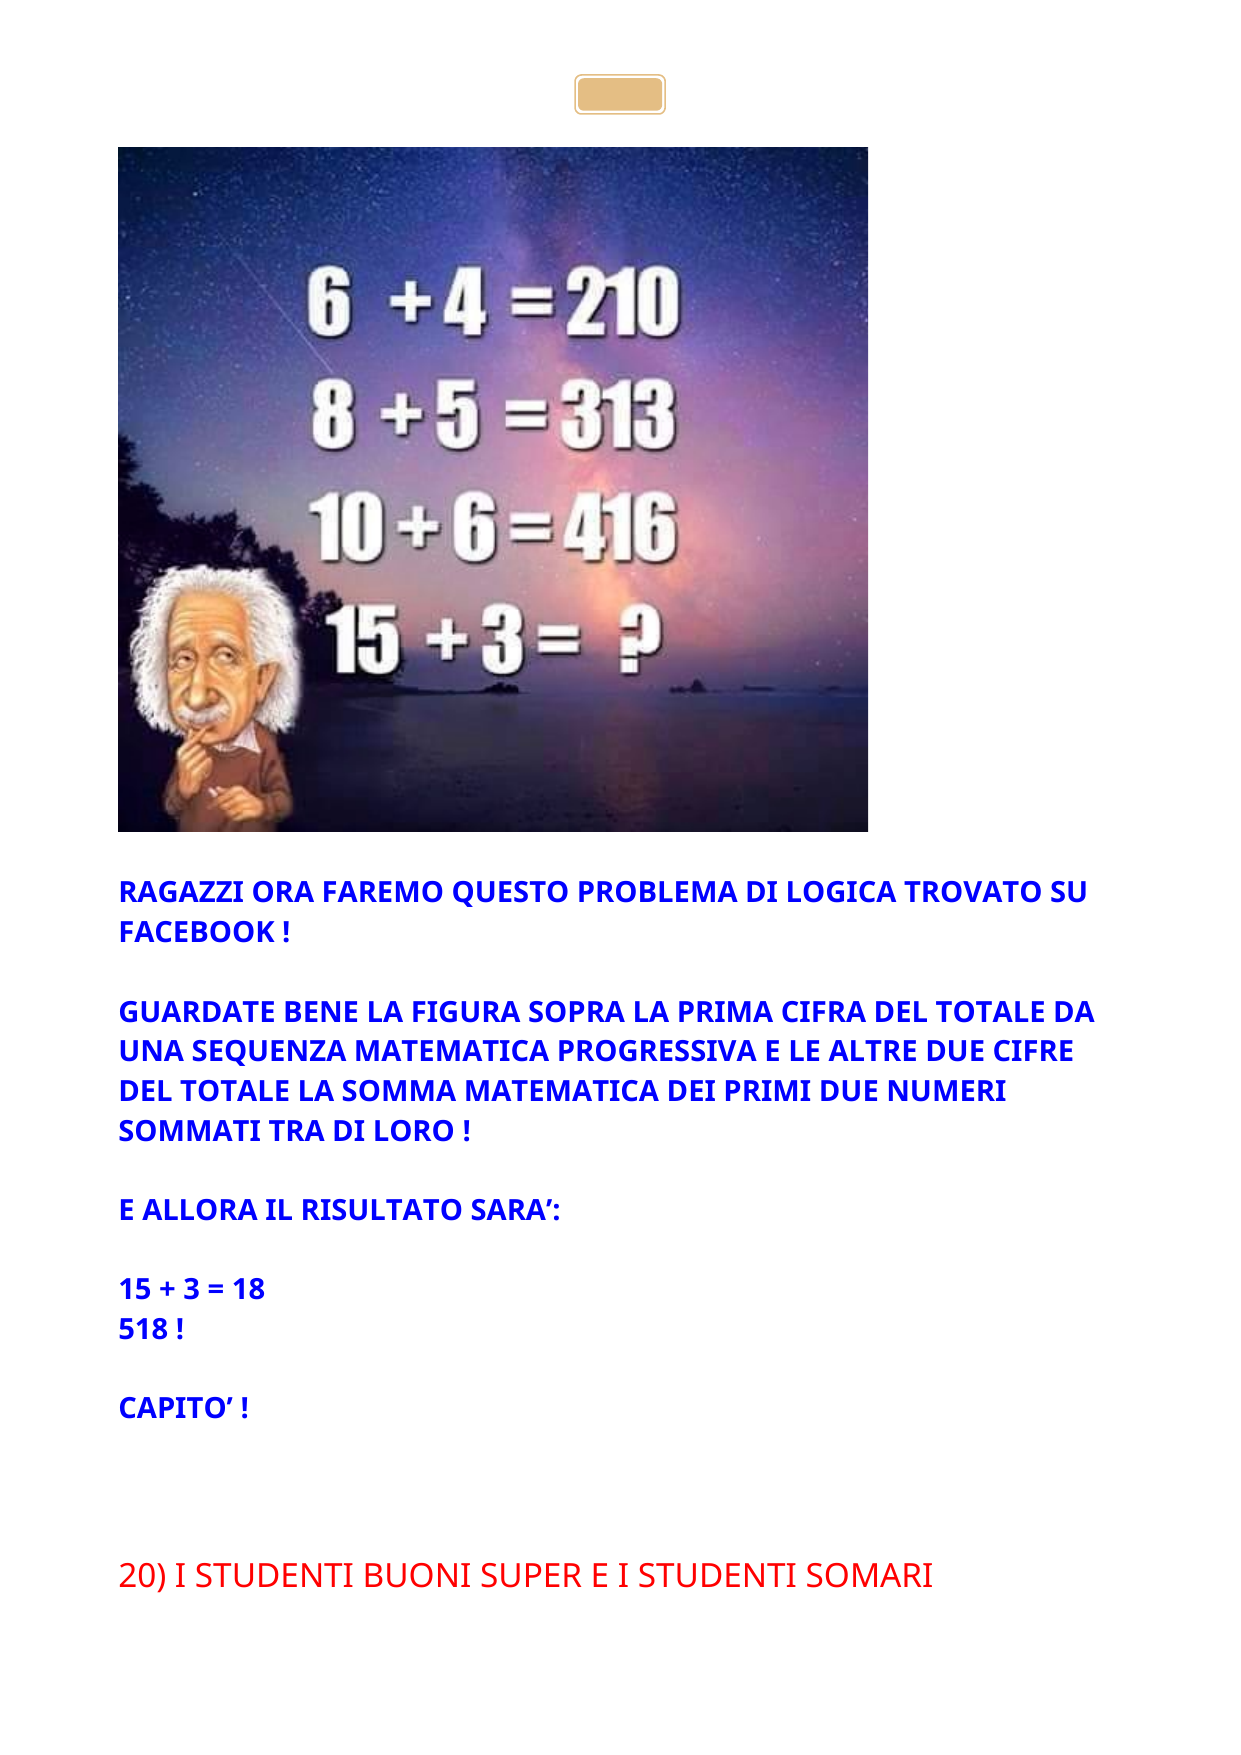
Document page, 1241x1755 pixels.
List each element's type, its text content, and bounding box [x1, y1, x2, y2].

text 15 + 3 = 18 [118, 1269, 1122, 1308]
text 518 ! [118, 1308, 1122, 1348]
text GUARDATE BENE LA FIGURA SOPRA LA PRIMA CIFRA DEL TOTALE DA UNA SEQUENZA MATEMATICA PROGRESSIVA E LE ALTRE DUE CIFRE DEL TOTALE LA SOMMA MATEMATICA DEI PRIMI DUE NUMERI SOMMATI TRA DI LORO ! [118, 991, 1122, 1149]
text E ALLORA IL RISULTATO SARA’: [118, 1189, 1122, 1229]
text RAGAZZI ORA FAREMO QUESTO PROBLEMA DI LOGICA TROVATO SU FACEBOOK ! [118, 872, 1122, 951]
text 20) I STUDENTI BUONI SUPER E I STUDENTI SOMARI [118, 1552, 1122, 1598]
text CAPITO’ ! [118, 1388, 1122, 1427]
